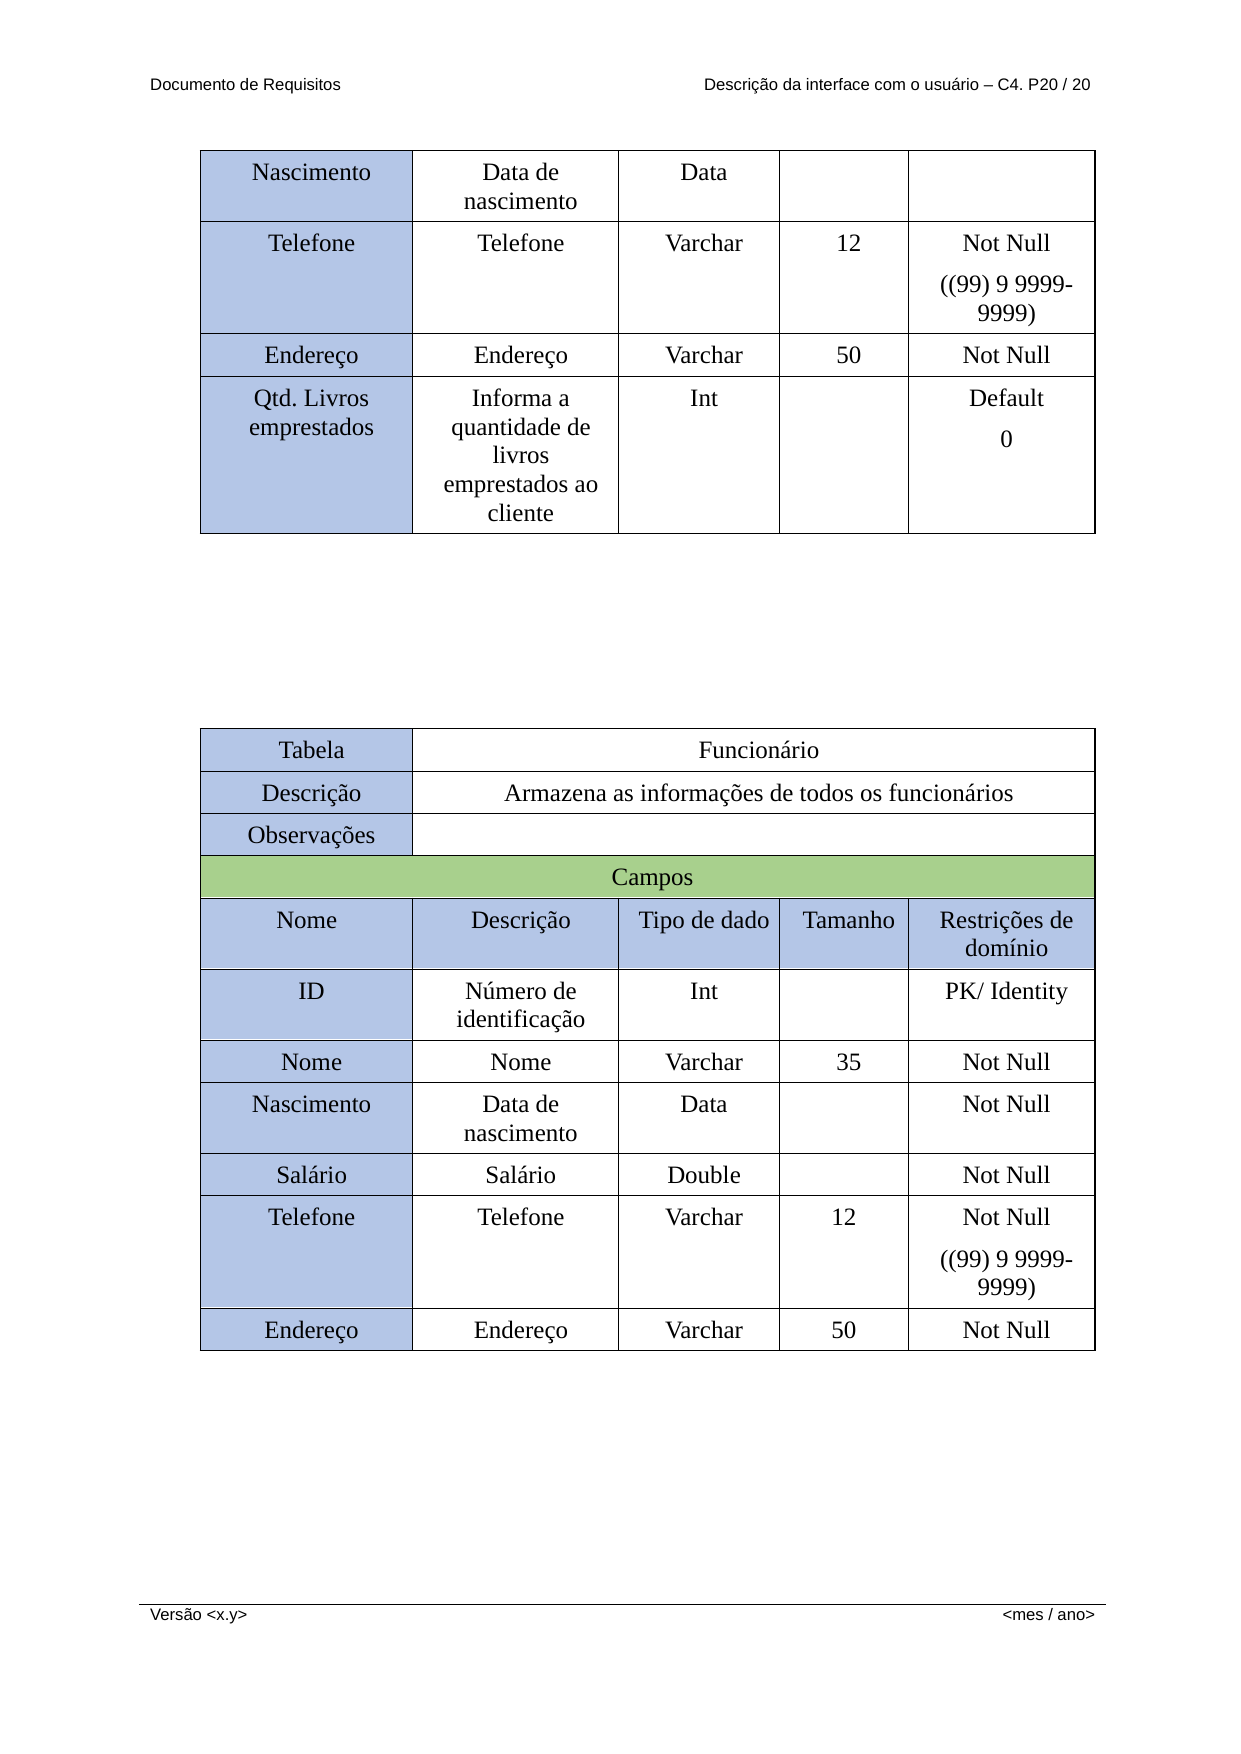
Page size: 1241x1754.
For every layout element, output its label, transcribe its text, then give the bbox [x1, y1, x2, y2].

table_cell Int [619, 970, 779, 1039]
table_cell Campos [201, 856, 1094, 897]
table_cell [909, 151, 1094, 221]
table_cell Restrições de domínio [909, 899, 1094, 968]
table_cell Nome [201, 1041, 412, 1082]
table_cell [780, 151, 908, 221]
table_cell Nome [413, 1041, 618, 1082]
table_cell Endereço [201, 334, 412, 376]
table_cell [780, 1154, 908, 1195]
table_cell Nascimento [201, 1083, 412, 1153]
table_cell Varchar [619, 222, 779, 333]
table_cell Varchar [619, 1309, 779, 1350]
table_cell 12 [780, 1196, 908, 1307]
table_cell Armazena as informações de todos os funcionários [413, 772, 1094, 813]
table_cell Qtd. Livros emprestados [201, 377, 412, 533]
table_cell Data de nascimento [413, 151, 618, 221]
table_cell [413, 814, 1094, 855]
table_cell Número de identificação [413, 970, 618, 1039]
table_cell Descrição [413, 899, 618, 968]
table_cell Varchar [619, 1196, 779, 1307]
table_header Tabela [201, 729, 412, 771]
table_cell Salário [201, 1154, 412, 1195]
table_cell Not Null ((99) 9 9999-9999) [909, 1196, 1094, 1307]
table_cell PK/ Identity [909, 970, 1094, 1039]
table_cell Not Null [909, 1309, 1094, 1350]
table_cell Varchar [619, 1041, 779, 1082]
table_cell [780, 377, 908, 533]
table_cell 50 [780, 334, 908, 376]
table_cell Telefone [201, 222, 412, 333]
table_cell Endereço [201, 1309, 412, 1350]
table_cell 12 [780, 222, 908, 333]
table_cell Tipo de dado [619, 899, 779, 968]
table_cell Telefone [413, 1196, 618, 1307]
table_cell 35 [780, 1041, 908, 1082]
table_cell Nome [201, 899, 412, 968]
table_cell 50 [780, 1309, 908, 1350]
table_cell Double [619, 1154, 779, 1195]
table_cell Default 0 [909, 377, 1094, 533]
table_cell Endereço [413, 1309, 618, 1350]
table_cell ID [201, 970, 412, 1039]
table_cell Int [619, 377, 779, 533]
table_cell Salário [413, 1154, 618, 1195]
table_cell Not Null [909, 1083, 1094, 1153]
table_cell Not Null ((99) 9 9999-9999) [909, 222, 1094, 333]
table_cell Not Null [909, 1154, 1094, 1195]
table_cell Data de nascimento [413, 1083, 618, 1153]
table_header Funcionário [413, 729, 1094, 771]
table_cell Endereço [413, 334, 618, 376]
table_cell Informa a quantidade de livros emprestados ao cliente [413, 377, 618, 533]
table_cell Descrição [201, 772, 412, 813]
table_cell Tamanho [780, 899, 908, 968]
table_cell Varchar [619, 334, 779, 376]
table_cell [780, 970, 908, 1039]
table_cell Nascimento [201, 151, 412, 221]
table_cell Data [619, 151, 779, 221]
table_cell Telefone [413, 222, 618, 333]
table_cell Observações [201, 814, 412, 855]
table_cell Not Null [909, 334, 1094, 376]
table_cell Not Null [909, 1041, 1094, 1082]
table_cell [780, 1083, 908, 1153]
table_cell Telefone [201, 1196, 412, 1307]
table_cell Data [619, 1083, 779, 1153]
